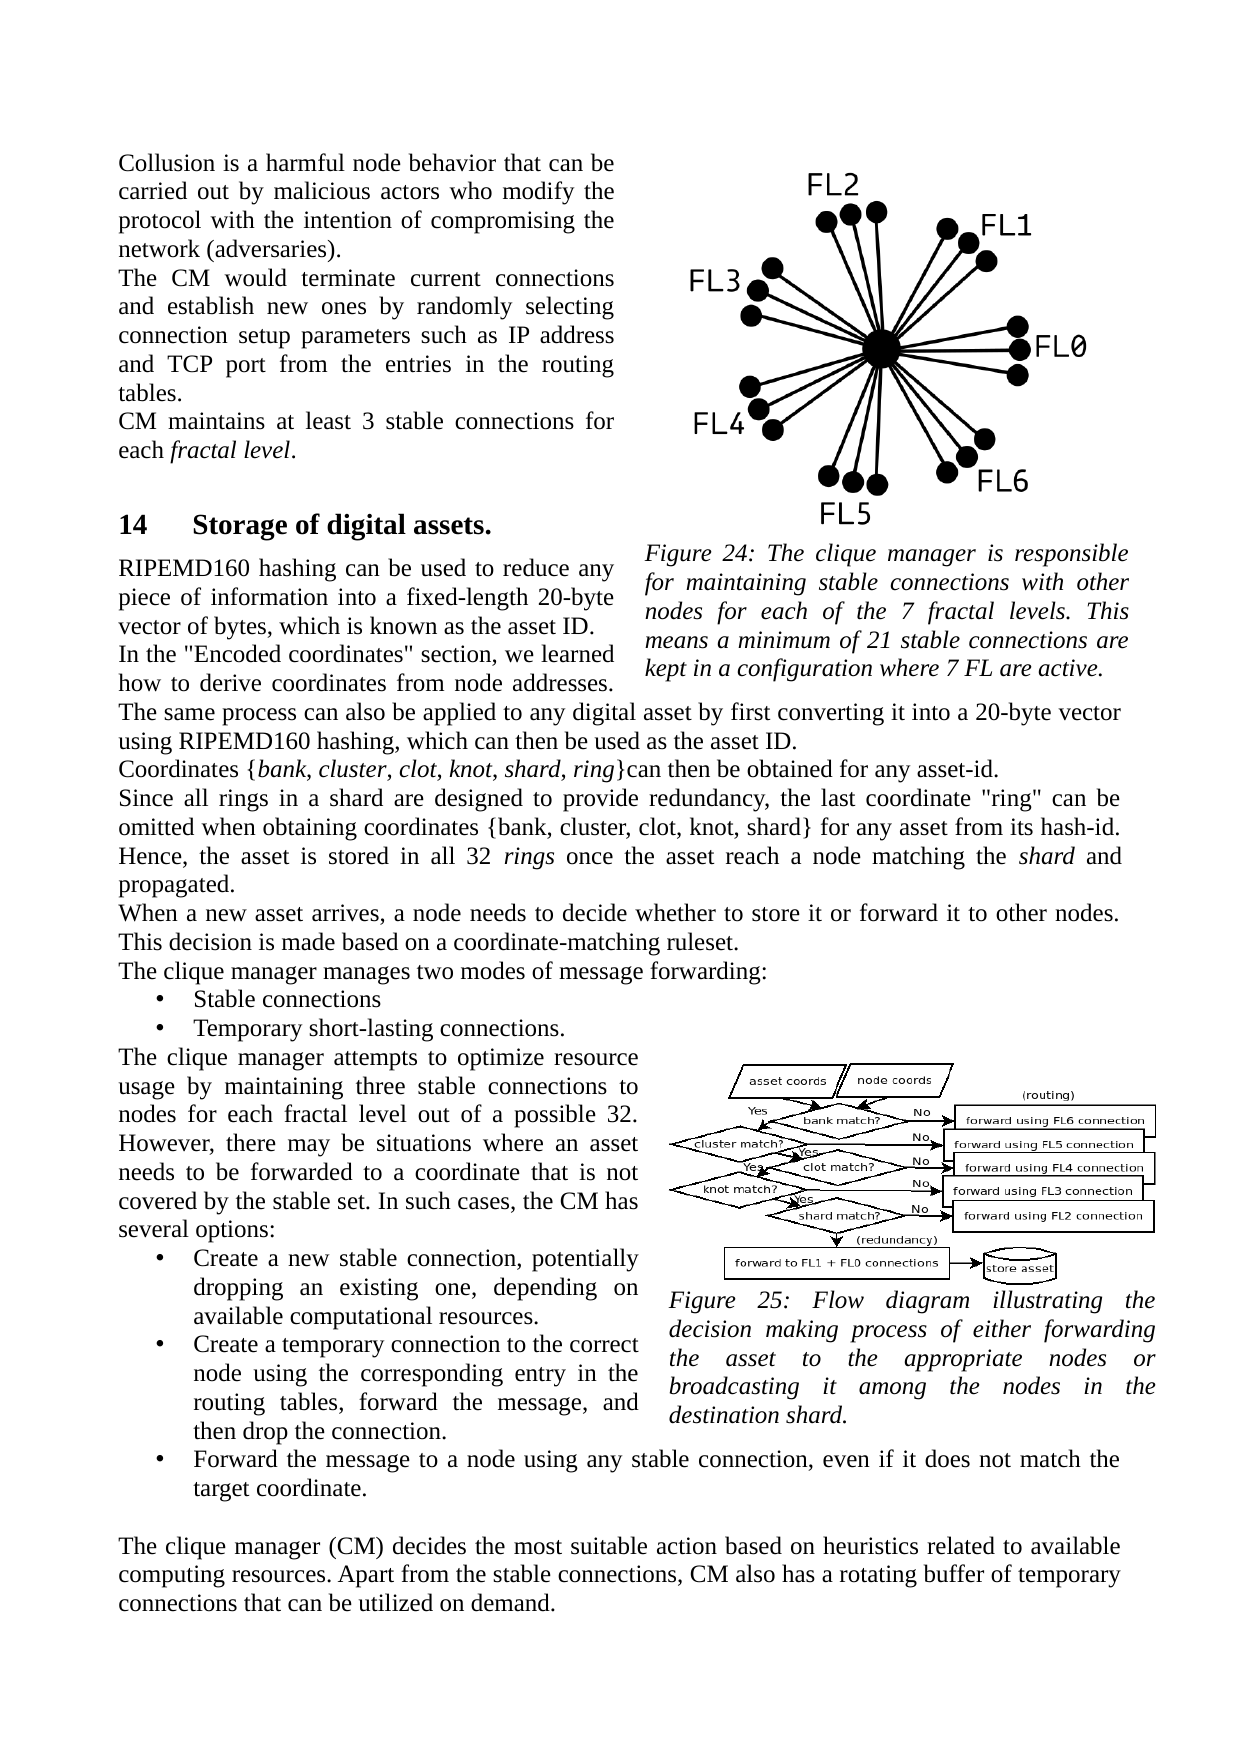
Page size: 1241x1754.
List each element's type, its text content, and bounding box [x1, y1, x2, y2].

list Create a temporary connection to the correct node using the corresponding entry in the routing tables, forward the message, and then drop the connection. [156, 1329, 1122, 1444]
text In the "Encoded coordinates" section, we learned how to derive coordinates from node addresses. The same process can also be applied to any digital asset by first converting it into a 20-byte vector using RIPEMD160 hashing, which can then be used as the asset ID. [118, 639, 1122, 754]
text When a new asset arrives, a node needs to decide whether to store it or forward it to other nodes. This decision is made based on a coordinate-matching ruleset. [118, 898, 1122, 956]
list Stable connections [156, 984, 1122, 1013]
text The clique manager attempts to optimize resource usage by maintaining three stable connections to nodes for each fractal level out of a possible 32. However, there may be situations where an asset needs to be forwarded to a coordinate that is not covered by the stable set. In such cases, the CM has several options: [118, 1042, 1156, 1243]
list Create a new stable connection, potentially dropping an existing one, depending on available computational resources. [156, 1243, 669, 1329]
text RIPEMD160 hashing can be used to reduce any piece of information into a fixed-length 20-byte vector of bytes, which is known as the asset ID. [118, 553, 644, 639]
text Figure 24: The clique manager is responsible for maintaining stable connections with other nodes for each of the 7 fractal levels. This means a minimum of 21 stable connections are kept in a configuration where 7 FL are active. [644, 162, 1129, 682]
text The clique manager manages two modes of message forwarding: [118, 956, 1122, 984]
list Temporary short-lasting connections. [156, 1013, 1122, 1042]
text The CM would terminate current connections and establish new ones by randomly selecting connection setup parameters such as IP address and TCP port from the entries in the routing tables. [118, 263, 644, 406]
text Collusion is a harmful node behavior that can be carried out by malicious actors who modify the protocol with the intention of compromising the network (adversaries). [118, 148, 1129, 263]
text Since all rings in a shard are designed to provide redundancy, the last coordinate "ring" can be omitted when obtaining coordinates {bank, cluster, clot, knot, shard} for any asset from its hash-id. Hence, the asset is stored in all 32 rings once the asset reach a node matching the shard and propagated. [118, 783, 1122, 898]
text Coordinates {bank, cluster, clot, knot, shard, ring}can then be obtained for any asset-id. [118, 754, 1122, 783]
subtitle Storage of digital assets. [118, 507, 644, 541]
picture [678, 161, 1096, 539]
text CM maintains at least 3 stable connections for each fractal level. [118, 406, 644, 464]
text Figure 25: Flow diagram illustrating the decision making process of either forwarding the asset to the appropriate nodes or broadcasting it among the nodes in the destination shard. [669, 1286, 1156, 1429]
text The clique manager (CM) decides the most suitable action based on heuristics related to available computing resources. Apart from the stable connections, CM also has a rotating buffer of temporary connections that can be utilized on demand. [118, 1531, 1122, 1617]
picture [668, 1062, 1156, 1286]
list Forward the message to a node using any stable connection, even if it does not match the target coordinate. [156, 1444, 1122, 1502]
